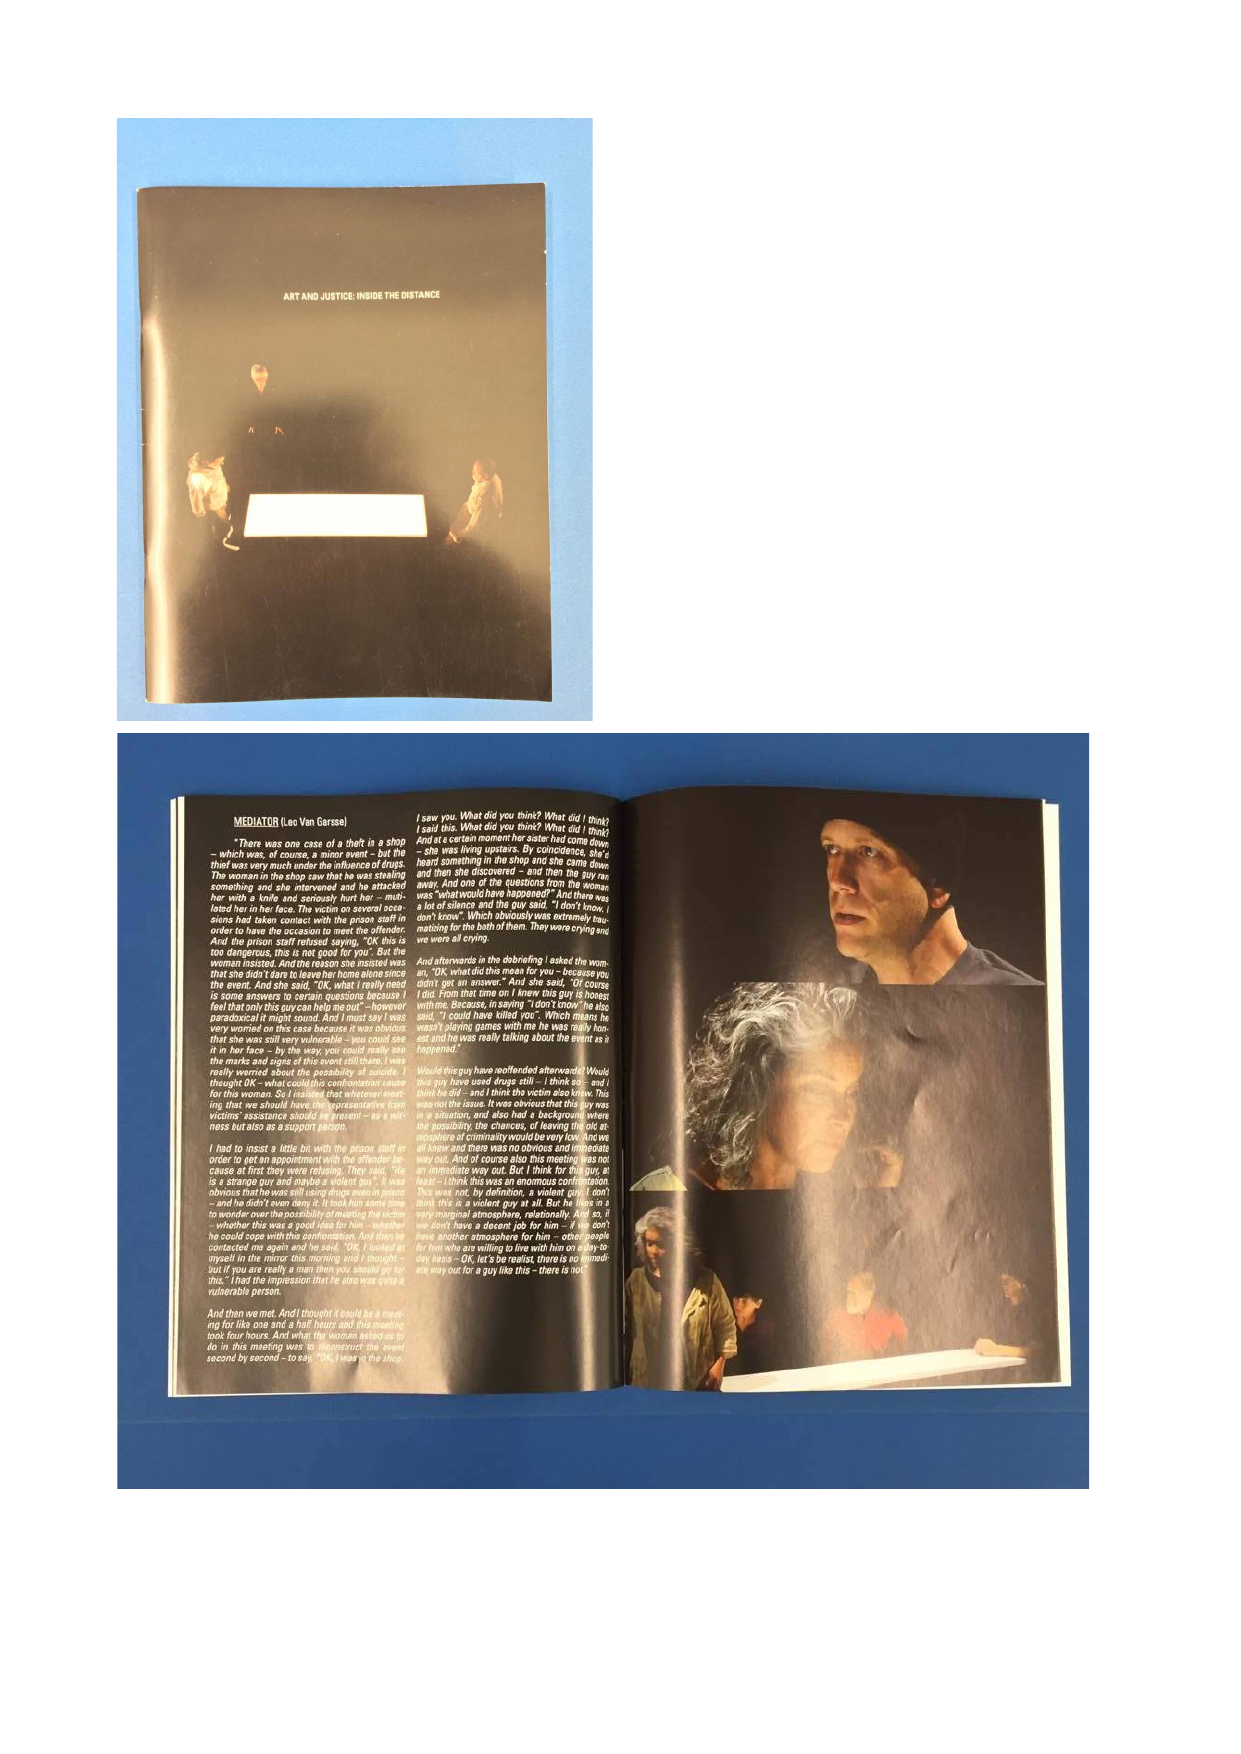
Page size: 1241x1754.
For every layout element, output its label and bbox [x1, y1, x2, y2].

picture [117, 733, 1090, 1489]
picture [116, 118, 593, 721]
